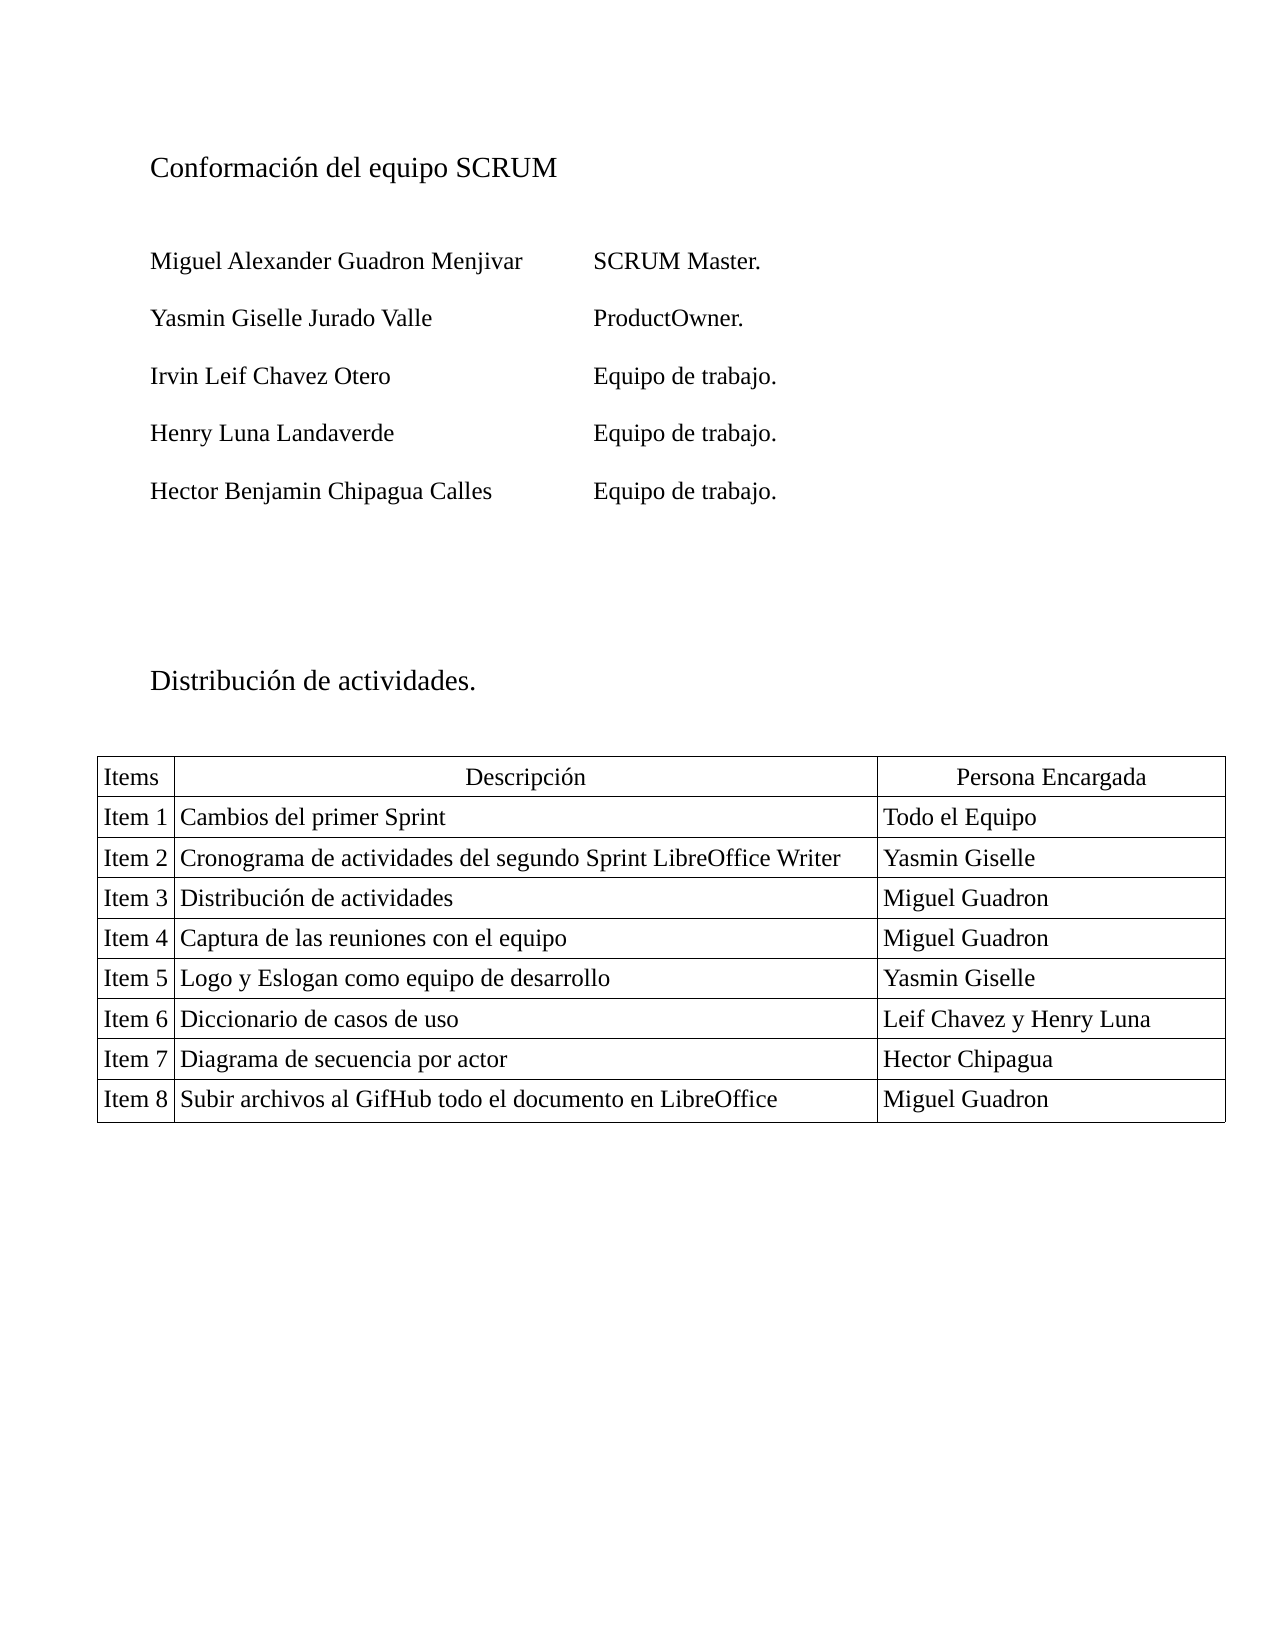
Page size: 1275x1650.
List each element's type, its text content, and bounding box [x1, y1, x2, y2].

text Hector Benjamin Chipagua Calles Equipo de trabajo. [150, 476, 1125, 504]
table_cell Yasmin Giselle [878, 838, 1225, 877]
table_cell Yasmin Giselle [878, 959, 1225, 998]
table_header Items [98, 757, 174, 796]
table_cell Item 5 [98, 959, 174, 998]
table_cell Todo el Equipo [878, 797, 1225, 837]
table_cell Distribución de actividades [175, 878, 877, 917]
table_cell Item 6 [98, 999, 174, 1038]
table_cell Item 4 [98, 919, 174, 958]
table_cell Miguel Guadron [878, 1080, 1225, 1122]
table_cell Diccionario de casos de uso [175, 999, 877, 1038]
table_cell Leif Chavez y Henry Luna [878, 999, 1225, 1038]
table_cell Miguel Guadron [878, 878, 1225, 917]
table_header Persona Encargada [878, 757, 1225, 796]
table_cell Item 2 [98, 838, 174, 877]
table_cell Item 3 [98, 878, 174, 917]
table_cell Item 8 [98, 1080, 174, 1122]
table_cell Captura de las reuniones con el equipo [175, 919, 877, 958]
text Distribución de actividades. [150, 663, 1125, 696]
text Miguel Alexander Guadron Menjivar SCRUM Master. [150, 246, 1125, 274]
table_cell Subir archivos al GifHub todo el documento en LibreOffice [175, 1080, 877, 1122]
table_cell Miguel Guadron [878, 919, 1225, 958]
table_cell Item 7 [98, 1039, 174, 1079]
table_cell Logo y Eslogan como equipo de desarrollo [175, 959, 877, 998]
table_cell Diagrama de secuencia por actor [175, 1039, 877, 1079]
table_cell Cronograma de actividades del segundo Sprint LibreOffice Writer [175, 838, 877, 877]
table_cell Cambios del primer Sprint [175, 797, 877, 837]
table_cell Hector Chipagua [878, 1039, 1225, 1079]
text Henry Luna Landaverde Equipo de trabajo. [150, 418, 1125, 447]
text Yasmin Giselle Jurado Valle ProductOwner. [150, 303, 1125, 332]
table_header Descripción [175, 757, 877, 796]
text Irvin Leif Chavez Otero Equipo de trabajo. [150, 361, 1125, 389]
text Conformación del equipo SCRUM [150, 150, 1125, 183]
table_cell Item 1 [98, 797, 174, 837]
